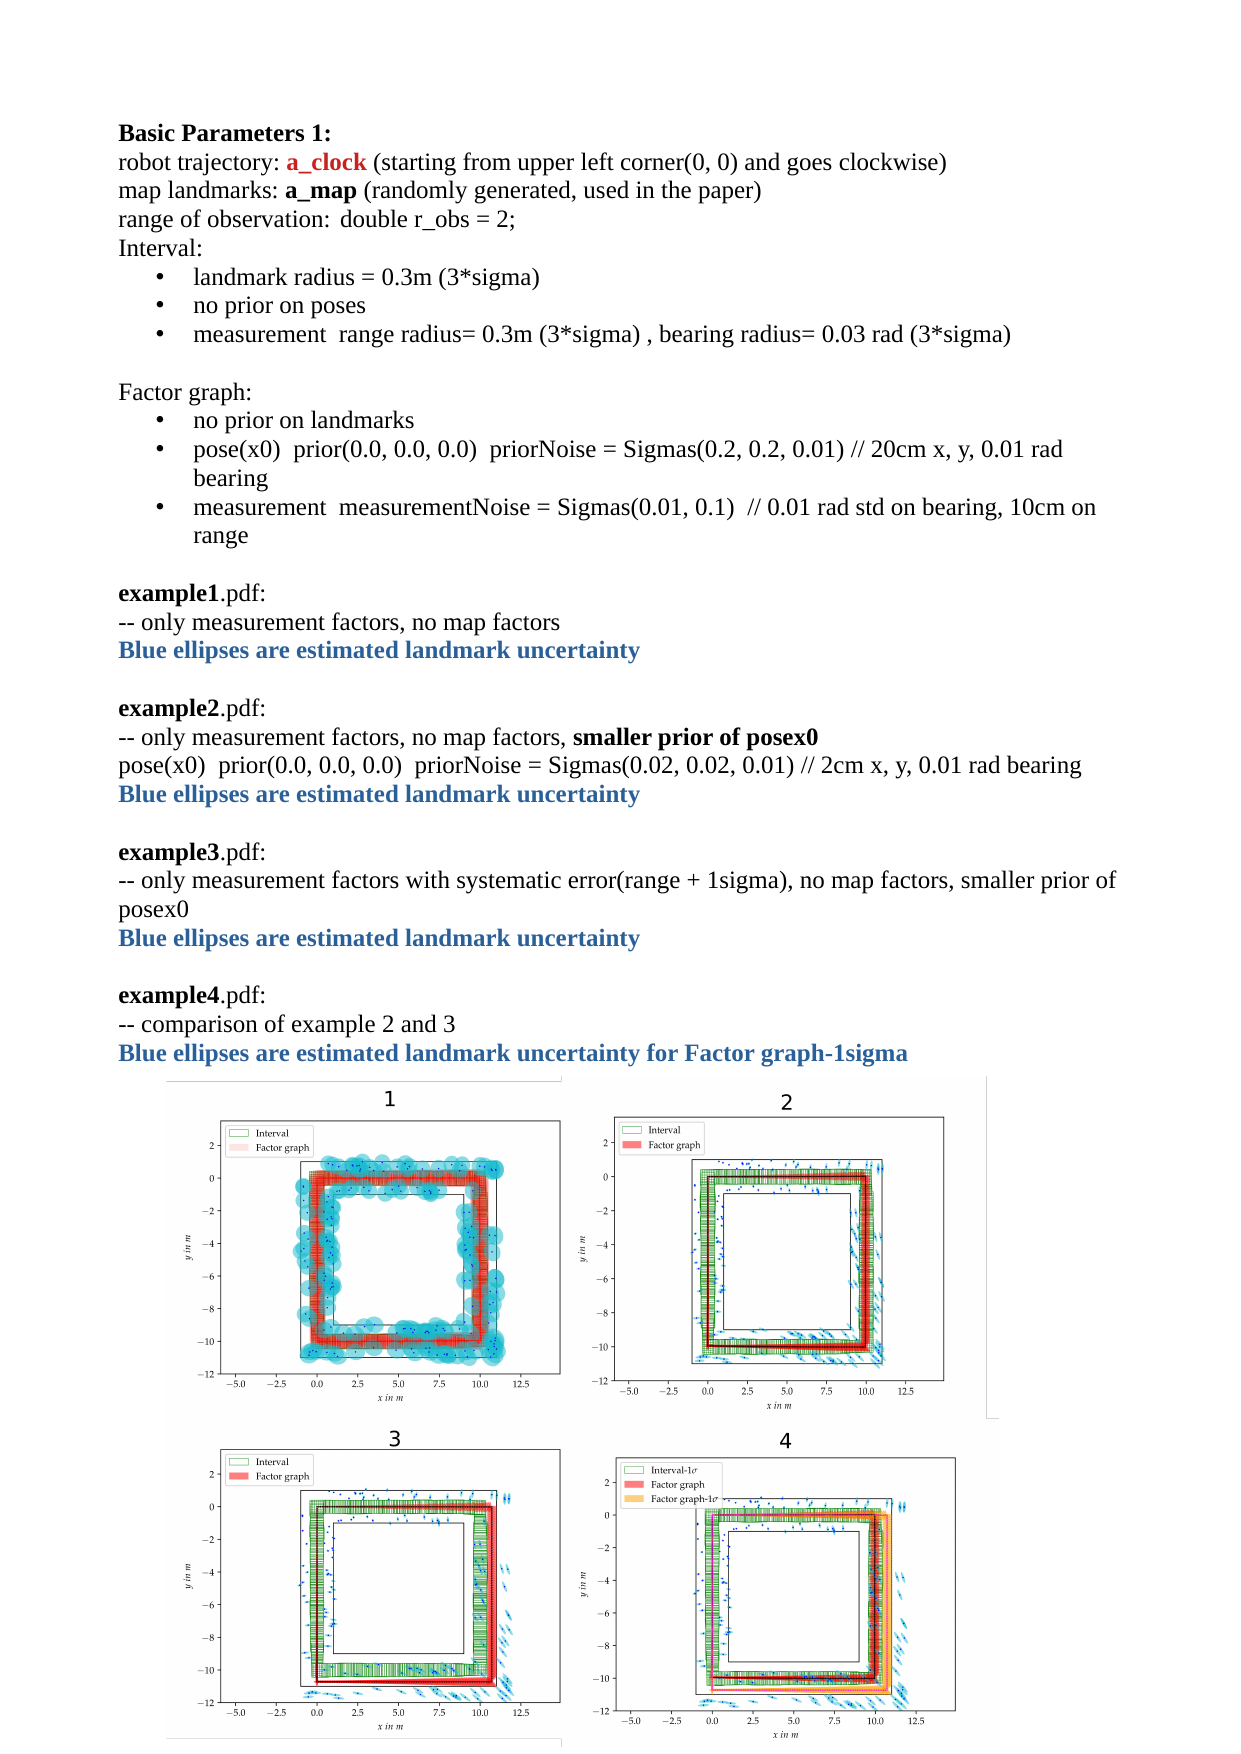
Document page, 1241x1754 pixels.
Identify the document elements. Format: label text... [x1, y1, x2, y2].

text Basic Parameters 1: [118, 118, 1122, 147]
text Blue ellipses are estimated landmark uncertainty [118, 923, 1122, 952]
text robot trajectory: a_clock (starting from upper left corner(0, 0) and goes clockwise) [118, 147, 1122, 176]
text example2.pdf: [118, 693, 1122, 722]
text Interval: [118, 233, 1122, 262]
text example1.pdf: [118, 578, 1122, 607]
list landmark radius = 0.3m (3*sigma) [156, 262, 1122, 291]
text -- only measurement factors, no map factors, smaller prior of posex0 [118, 722, 1122, 751]
text -- only measurement factors, no map factors [118, 607, 1122, 636]
text pose(x0) prior(0.0, 0.0, 0.0) priorNoise = Sigmas(0.02, 0.02, 0.01) // 2cm x, y, 0.01 rad bearing [118, 751, 1122, 779]
text -- only measurement factors with systematic error(range + 1sigma), no map factors, smaller prior of posex0 [118, 866, 1122, 923]
text Blue ellipses are estimated landmark uncertainty [118, 779, 1122, 808]
text map landmarks: a_map (randomly generated, used in the paper) [118, 176, 1122, 204]
list measurement measurementNoise = Sigmas(0.01, 0.1) // 0.01 rad std on bearing, 10cm on range [156, 492, 1122, 549]
text example4.pdf: [118, 981, 1122, 1009]
text Factor graph: [118, 377, 1122, 406]
text Blue ellipses are estimated landmark uncertainty for Factor graph-1sigma [118, 1038, 1122, 1067]
text example3.pdf: [118, 837, 1122, 866]
text -- comparison of example 2 and 3 [118, 1009, 1122, 1038]
list measurement range radius= 0.3m (3*sigma) , bearing radius= 0.03 rad (3*sigma) [156, 319, 1122, 348]
picture [166, 1076, 999, 1747]
list no prior on landmarks [156, 406, 1122, 434]
list no prior on poses [156, 291, 1122, 319]
list pose(x0) prior(0.0, 0.0, 0.0) priorNoise = Sigmas(0.2, 0.2, 0.01) // 20cm x, y, 0.01 rad bearing [156, 434, 1122, 492]
text range of observation: double r_obs = 2; [118, 204, 1122, 233]
text Blue ellipses are estimated landmark uncertainty [118, 636, 1122, 664]
